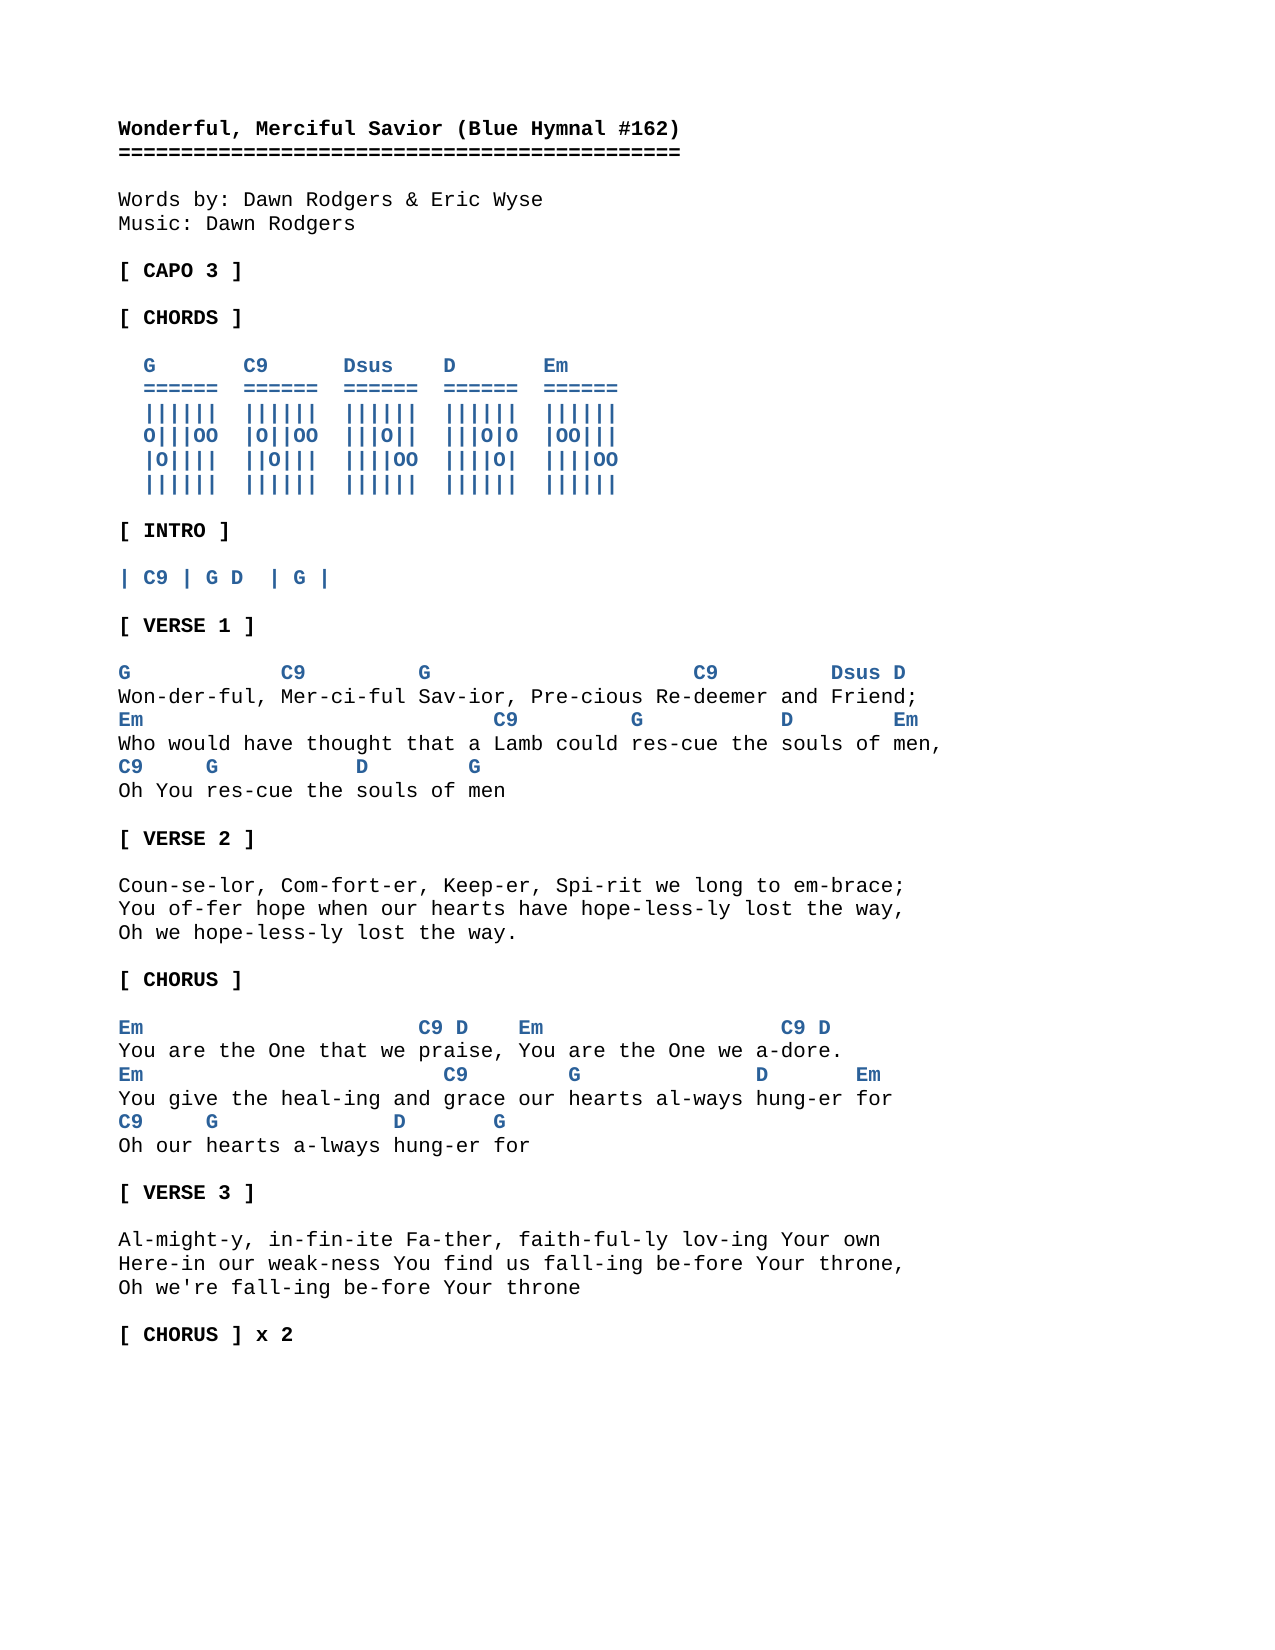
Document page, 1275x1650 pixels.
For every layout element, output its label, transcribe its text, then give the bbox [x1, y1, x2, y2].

text Won-der-ful, Mer-ci-ful Sav-ior, Pre-cious Re-deemer and Friend; [118, 686, 1157, 709]
text [ VERSE 3 ] [118, 1182, 1157, 1206]
text Wonderful, Merciful Savior (Blue Hymnal #162) [118, 118, 1157, 142]
text You are the One that we praise, You are the One we a-dore. [118, 1040, 1157, 1064]
text Coun-se-lor, Com-fort-er, Keep-er, Spi-rit we long to em-brace; [118, 875, 1157, 898]
text Oh we're fall-ing be-fore Your throne [118, 1277, 1157, 1300]
text [ CHORUS ] [118, 969, 1157, 993]
text Em C9 G D Em [118, 709, 1157, 733]
text G C9 Dsus D Em [118, 354, 1157, 378]
text G C9 G C9 Dsus D [118, 662, 1157, 686]
text Al-might-y, in-fin-ite Fa-ther, faith-ful-ly lov-ing Your own [118, 1229, 1157, 1253]
text Words by: Dawn Rodgers & Eric Wyse [118, 189, 1157, 213]
text Who would have thought that a Lamb could res-cue the souls of men, [118, 733, 1157, 757]
text |||||| |||||| |||||| |||||| |||||| [118, 473, 1157, 496]
text |||||| |||||| |||||| |||||| |||||| [118, 402, 1157, 426]
text ============================================= [118, 142, 1157, 165]
text [ CHORDS ] [118, 307, 1157, 331]
text Em C9 G D Em [118, 1064, 1157, 1088]
text | C9 | G D | G | [118, 567, 1157, 591]
text Music: Dawn Rodgers [118, 213, 1157, 236]
text You of-fer hope when our hearts have hope-less-ly lost the way, [118, 898, 1157, 922]
text Oh we hope-less-ly lost the way. [118, 922, 1157, 946]
text Oh our hearts a-lways hung-er for [118, 1135, 1157, 1158]
text [ INTRO ] [118, 520, 1157, 544]
text [ VERSE 2 ] [118, 827, 1157, 851]
text C9 G D G [118, 1111, 1157, 1135]
text ====== ====== ====== ====== ====== [118, 378, 1157, 402]
text Oh You res-cue the souls of men [118, 780, 1157, 804]
text O|||OO |O||OO |||O|| |||O|O |OO||| [118, 426, 1157, 449]
text Em C9 D Em C9 D [118, 1017, 1157, 1040]
text [ CAPO 3 ] [118, 260, 1157, 284]
text [ CHORUS ] x 2 [118, 1324, 1157, 1348]
text You give the heal-ing and grace our hearts al-ways hung-er for [118, 1088, 1157, 1111]
text [ VERSE 1 ] [118, 615, 1157, 638]
text Here-in our weak-ness You find us fall-ing be-fore Your throne, [118, 1253, 1157, 1277]
text C9 G D G [118, 757, 1157, 780]
text |O|||| ||O||| ||||OO ||||O| ||||OO [118, 449, 1157, 473]
